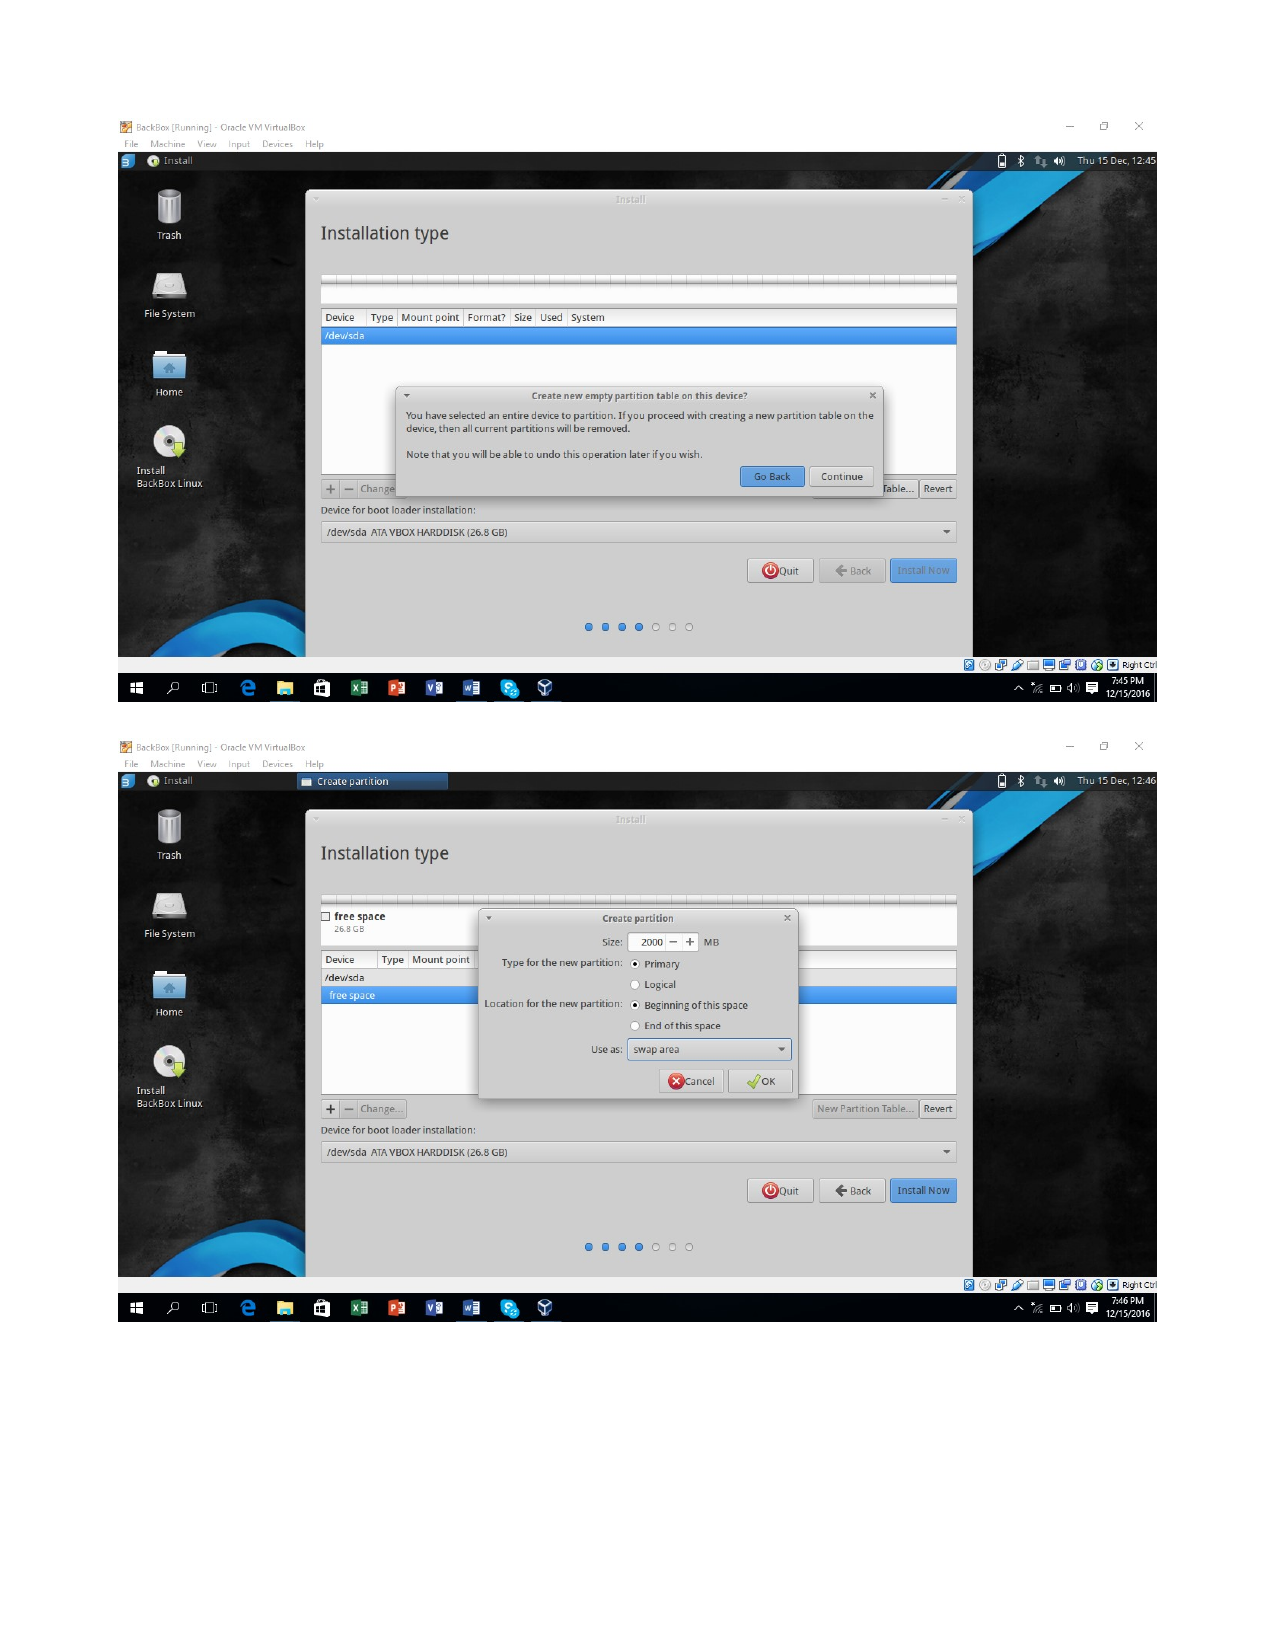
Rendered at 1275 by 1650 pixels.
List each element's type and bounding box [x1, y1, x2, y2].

picture [118, 118, 1157, 702]
picture [118, 738, 1157, 1322]
